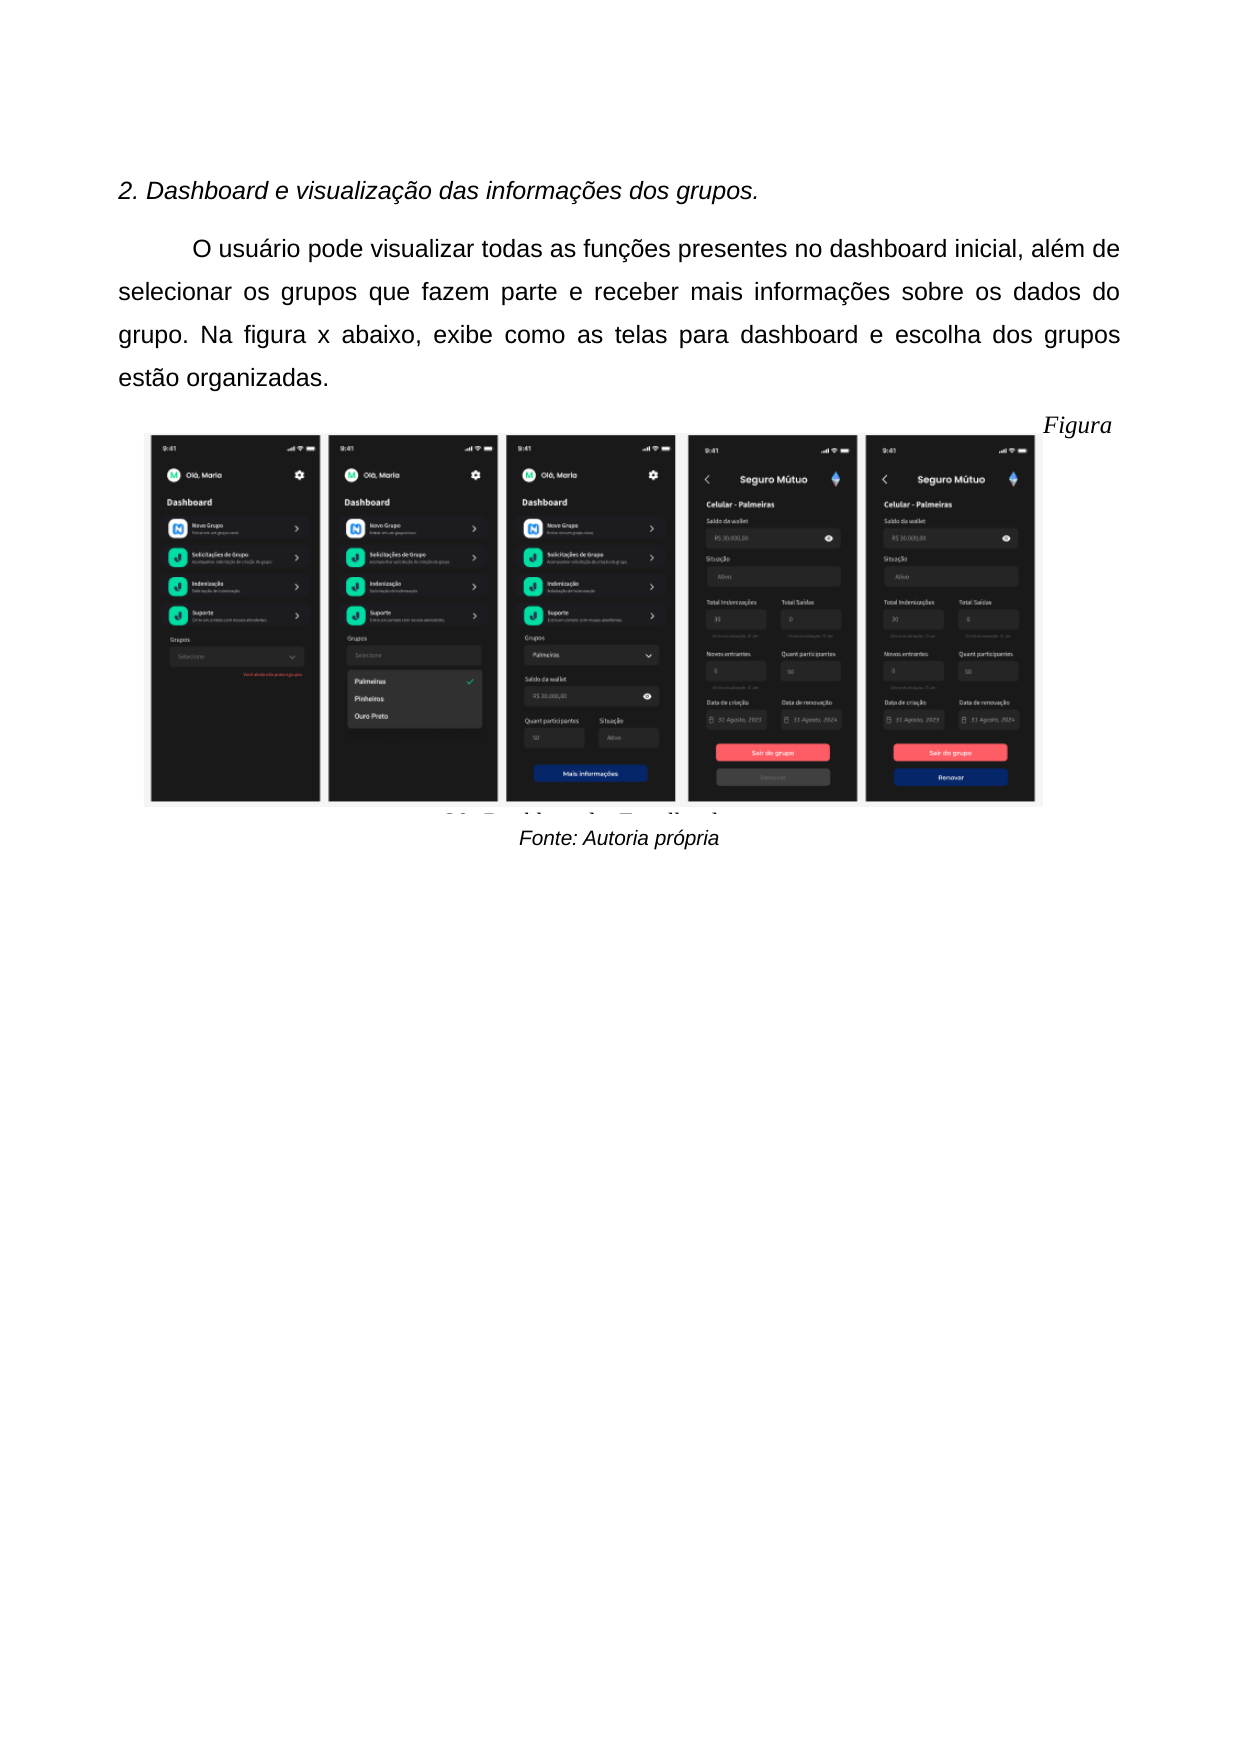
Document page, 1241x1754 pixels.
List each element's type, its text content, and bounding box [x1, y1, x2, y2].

text Fonte: Autoria própria [118, 421, 1122, 850]
text O usuário pode visualizar todas as funções presentes no dashboard inicial, além de selecionar os grupos que fazem parte e receber mais informações sobre os dados do grupo. Na figura x abaixo, exibe como as telas para dashboard e escolha dos grupos estão organizadas. [118, 233, 1122, 392]
text 2. Dashboard e visualização das informações dos grupos. [118, 176, 1122, 204]
text Figura 20: Dashboard e Escolha dos grupos [127, 411, 1131, 814]
text [127, 398, 1131, 411]
